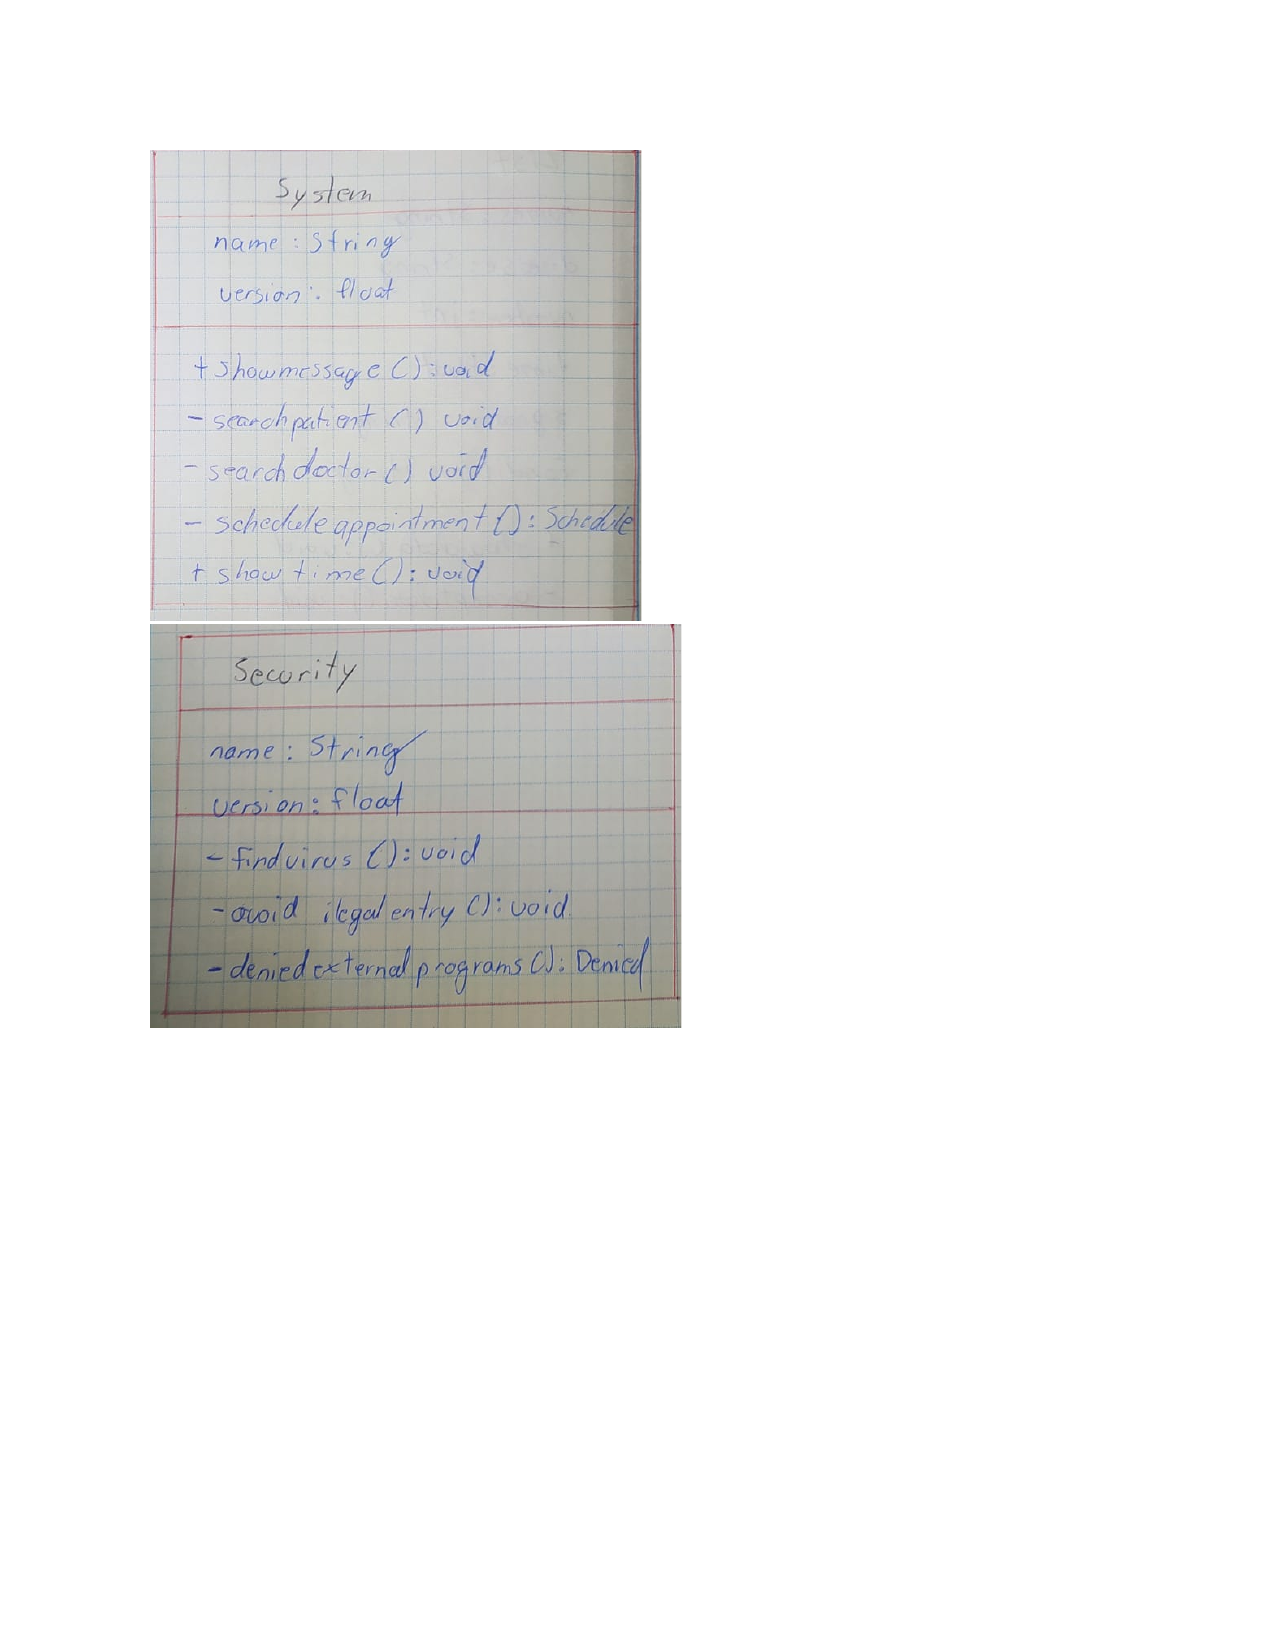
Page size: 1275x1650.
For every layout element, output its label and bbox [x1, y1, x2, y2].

picture [340, 150, 642, 490]
